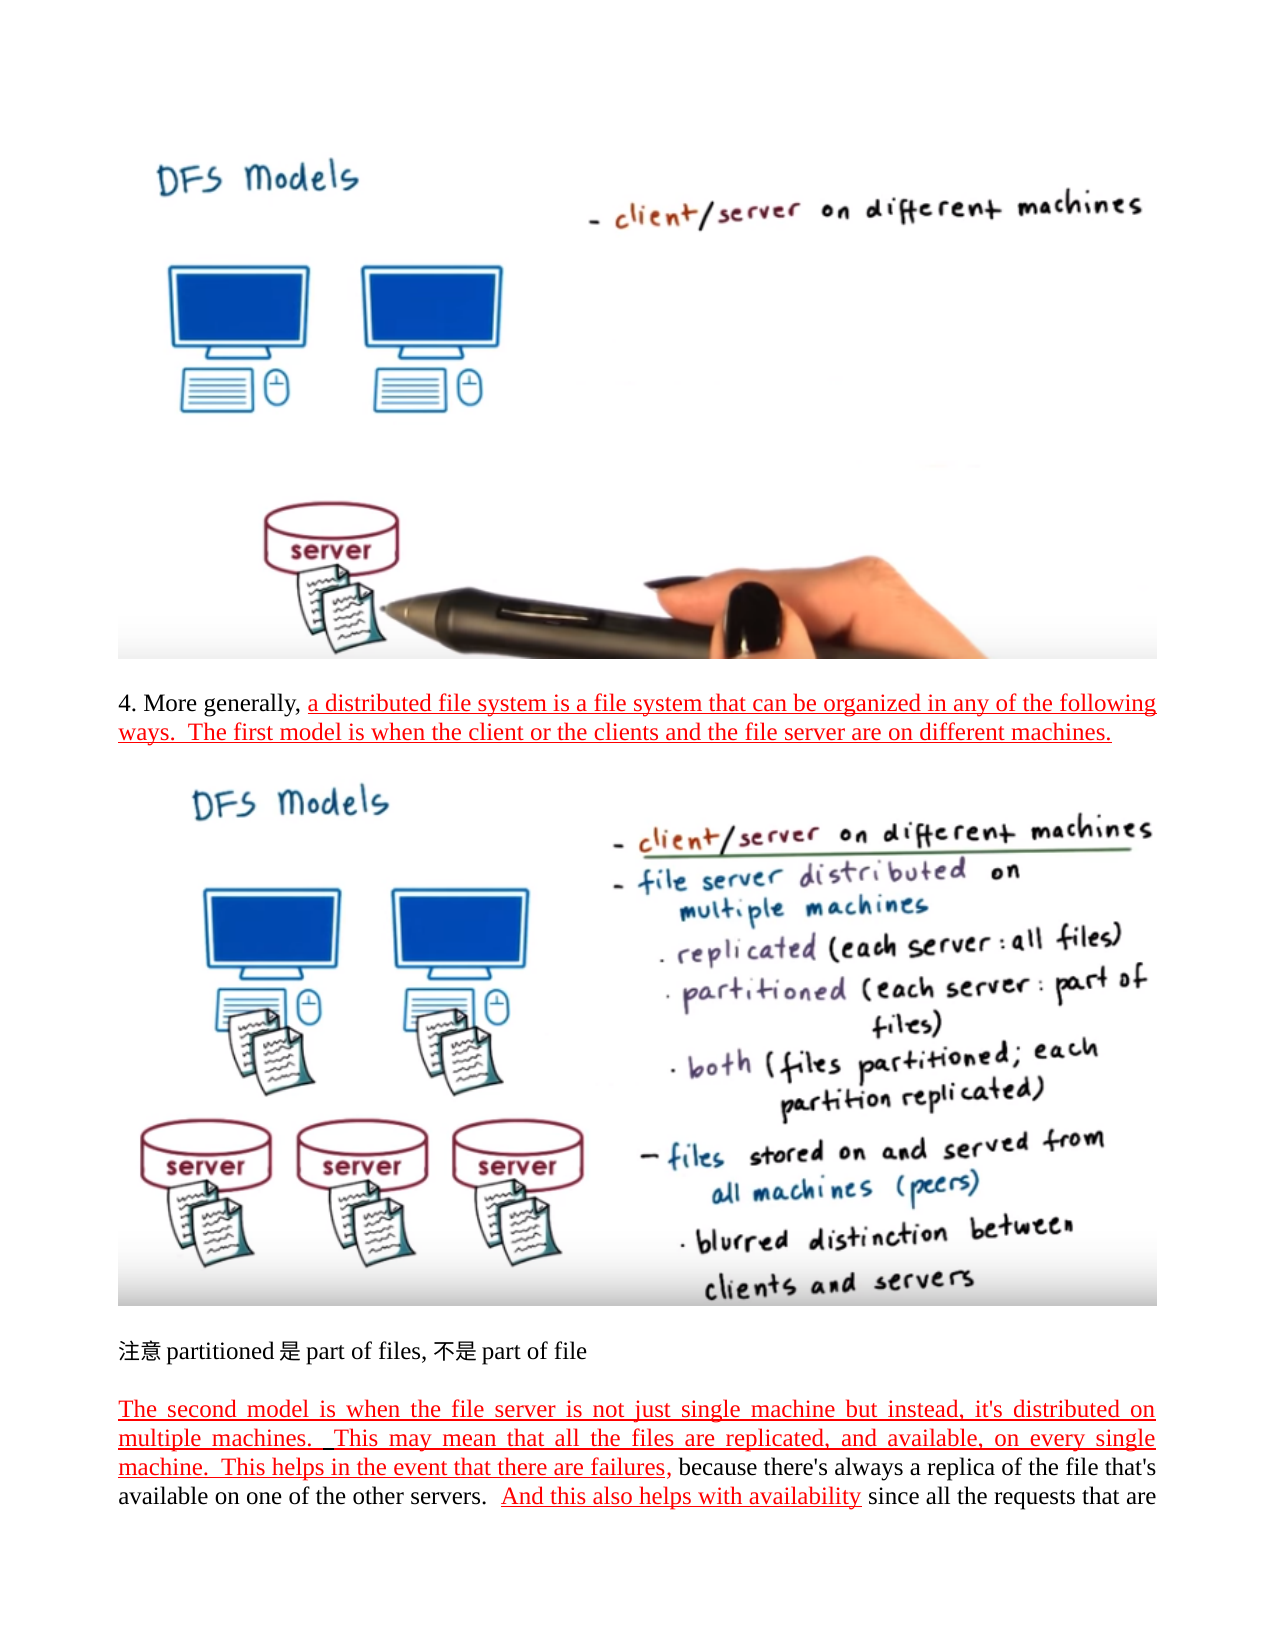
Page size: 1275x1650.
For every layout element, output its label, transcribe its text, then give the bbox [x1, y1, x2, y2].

text 4. More generally, a distributed file system is a file system that can be organized in any of the following ways. The first model is when the client or the clients and the file server are on different machines. [118, 688, 1157, 745]
text The second model is when the file server is not just single machine but instead, it's distributed on multiple machines. This may mean that all the files are replicated, and available, on every single machine. This helps in the event that there are failures, because there's always a replica of the file that's available on one of the other servers. And this also helps with availability since all the requests that are [118, 1394, 1157, 1509]
text 注意partitioned是part of files, 不是part of file [118, 1334, 1157, 1366]
picture [118, 146, 1157, 659]
picture [118, 774, 1157, 1306]
